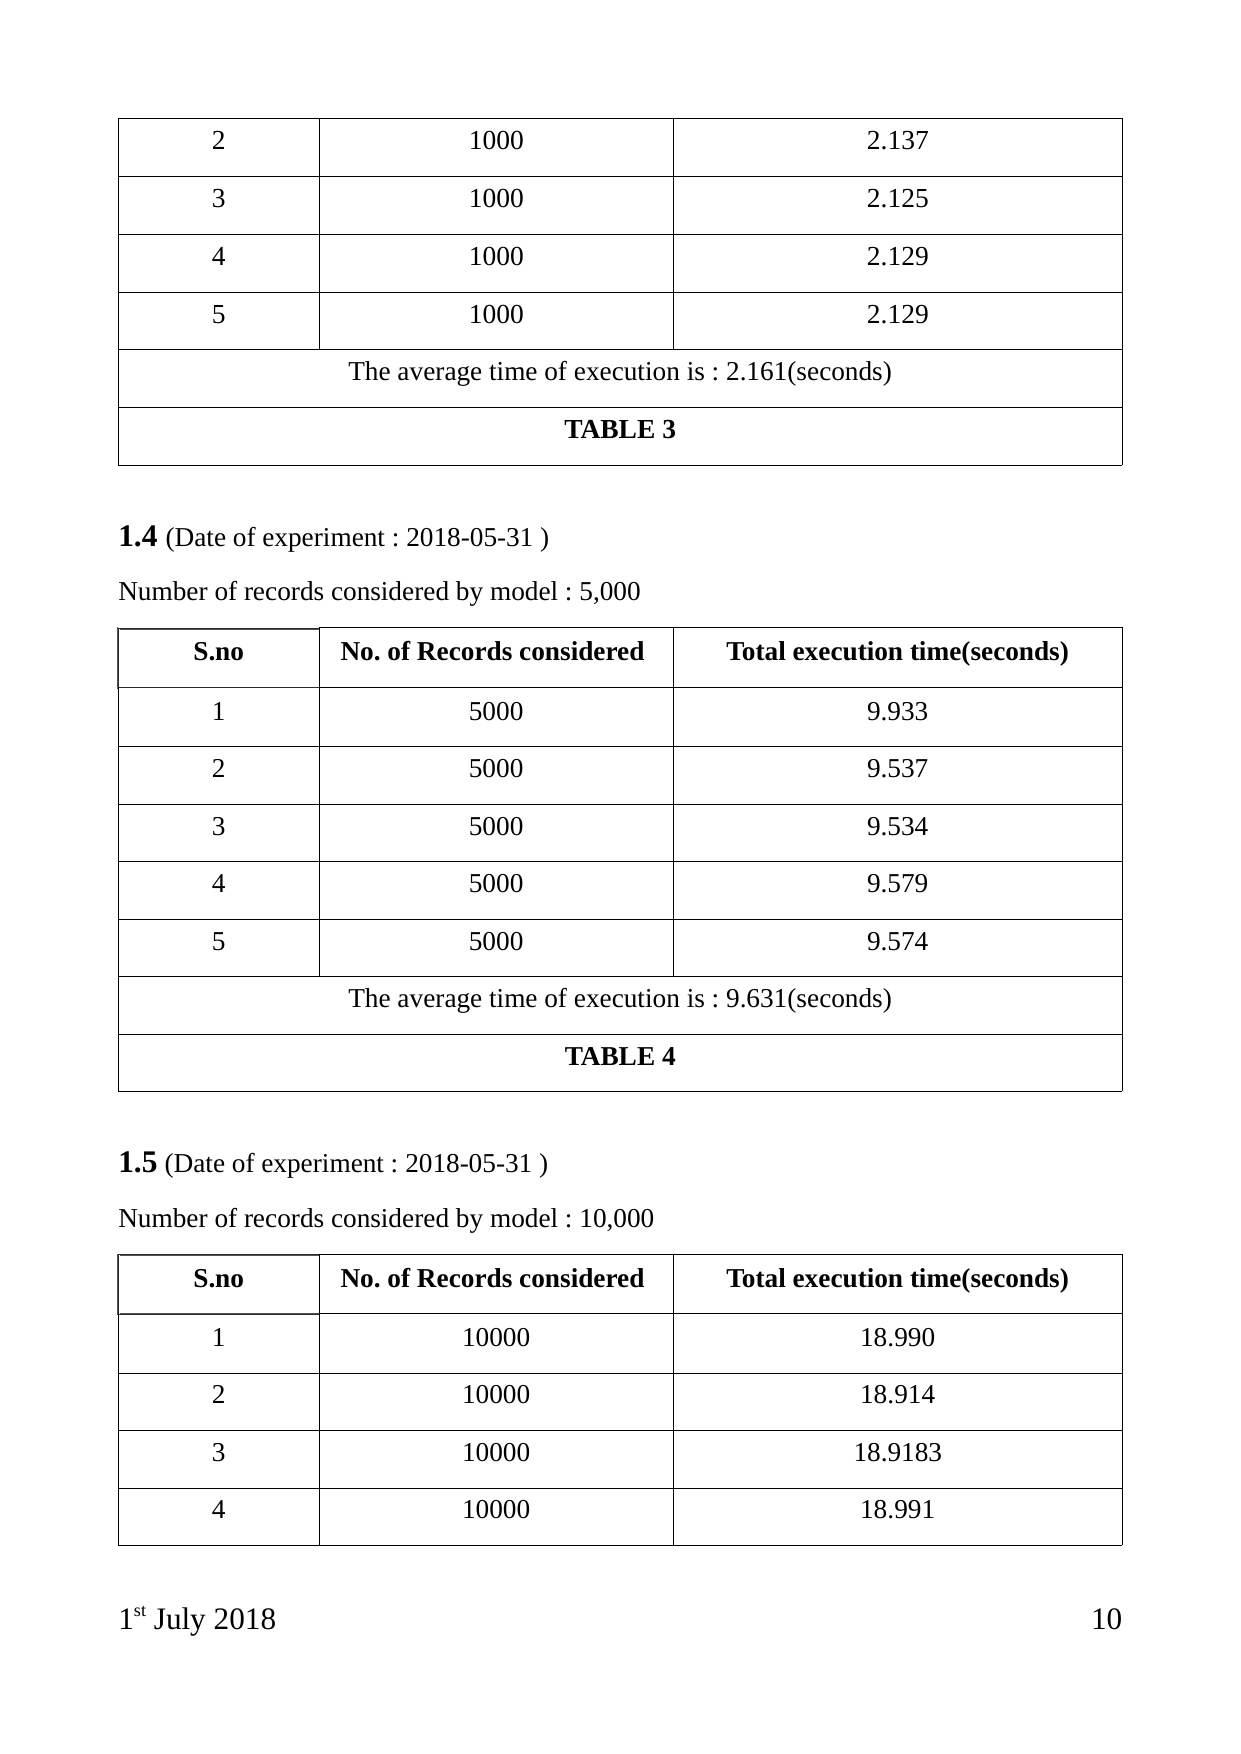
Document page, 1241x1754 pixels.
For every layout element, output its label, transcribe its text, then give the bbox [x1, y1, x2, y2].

table_cell 4 [119, 235, 319, 292]
table_cell 5000 [320, 747, 673, 804]
table_cell 9.574 [674, 920, 1122, 976]
table_cell 2.137 [674, 119, 1122, 176]
table_header S.no [120, 630, 319, 687]
table_header No. of Records considered [320, 1255, 673, 1313]
table_header Total execution time(seconds) [674, 628, 1122, 687]
table_cell 1000 [320, 119, 673, 176]
table_cell 2.125 [674, 177, 1122, 234]
text 1.5 (Date of experiment : 2018-05-31 ) [118, 1143, 1122, 1180]
text 1.4 (Date of experiment : 2018-05-31 ) [118, 517, 1122, 553]
table_cell 2 [119, 1374, 319, 1430]
table_cell TABLE 4 [119, 1035, 1122, 1091]
table_cell 2 [119, 747, 319, 804]
table_cell 5000 [320, 920, 673, 976]
table_cell 1000 [320, 235, 673, 292]
table_cell 4 [119, 862, 319, 919]
table_cell 9.579 [674, 862, 1122, 919]
table_cell 9.933 [674, 688, 1122, 746]
table_cell The average time of execution is : 9.631(seconds) [119, 977, 1122, 1034]
table_cell 10000 [320, 1314, 673, 1373]
table_cell 4 [119, 1489, 319, 1545]
table_cell 1000 [320, 177, 673, 234]
text Number of records considered by model : 5,000 [118, 575, 1122, 606]
table_header Total execution time(seconds) [674, 1255, 1122, 1313]
table_cell 2.129 [674, 293, 1122, 349]
table_cell 3 [119, 1431, 319, 1488]
table_cell 1 [119, 1316, 319, 1373]
table_cell 5 [119, 920, 319, 976]
table_cell 18.991 [674, 1489, 1122, 1545]
table_cell The average time of execution is : 2.161(seconds) [119, 350, 1122, 407]
table_cell 5000 [320, 688, 673, 746]
table_cell 10000 [320, 1489, 673, 1545]
table_cell 18.9183 [674, 1431, 1122, 1488]
table_cell 1000 [320, 293, 673, 349]
table_header S.no [120, 1256, 319, 1313]
table_cell TABLE 3 [119, 408, 1122, 465]
table_cell 9.537 [674, 747, 1122, 804]
table_cell 5 [119, 293, 319, 349]
table_cell 9.534 [674, 805, 1122, 861]
table_cell 10000 [320, 1374, 673, 1430]
table_header No. of Records considered [320, 628, 673, 687]
table_cell 2.129 [674, 235, 1122, 292]
table_cell 10000 [320, 1431, 673, 1488]
table_cell 1 [119, 689, 319, 746]
table_cell 5000 [320, 862, 673, 919]
table_cell 2 [119, 119, 319, 176]
table_cell 3 [119, 805, 319, 861]
table_cell 3 [119, 177, 319, 234]
table_cell 18.990 [674, 1314, 1122, 1373]
text Number of records considered by model : 10,000 [118, 1201, 1122, 1233]
table_cell 18.914 [674, 1374, 1122, 1430]
table_cell 5000 [320, 805, 673, 861]
